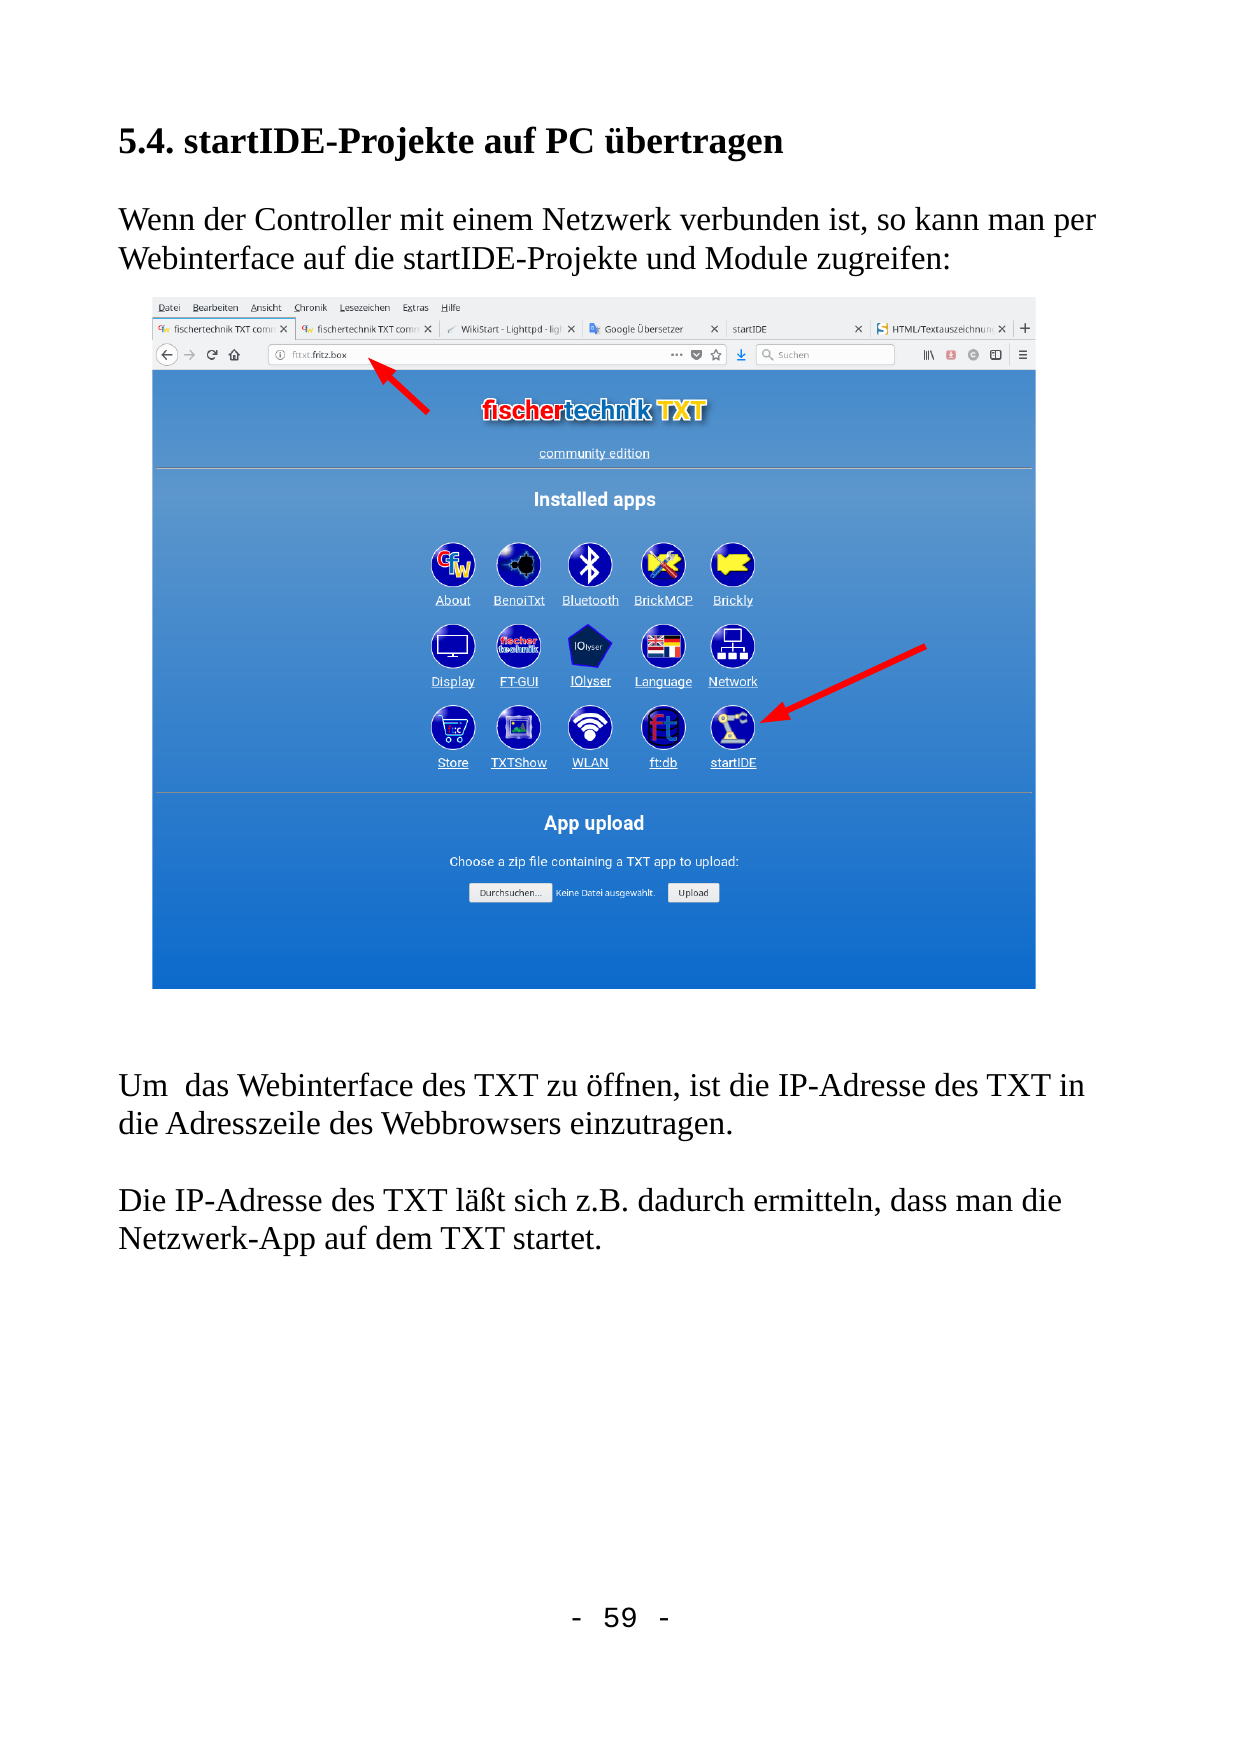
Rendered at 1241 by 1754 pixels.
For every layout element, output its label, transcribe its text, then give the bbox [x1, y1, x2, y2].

text Die IP-Adresse des TXT läßt sich z.B. dadurch ermitteln, dass man die Netzwerk-App auf dem TXT startet. [118, 1180, 1122, 1257]
text Um das Webinterface des TXT zu öffnen, ist die IP-Adresse des TXT in die Adresszeile des Webbrowsers einzutragen. [118, 1065, 1122, 1142]
text 5.4. startIDE-Projekte auf PC übertragen [118, 118, 1122, 161]
text Wenn der Controller mit einem Netzwerk verbunden ist, so kann man per Webinterface auf die startIDE-Projekte und Module zugreifen: [118, 199, 1122, 276]
picture [152, 297, 1036, 989]
